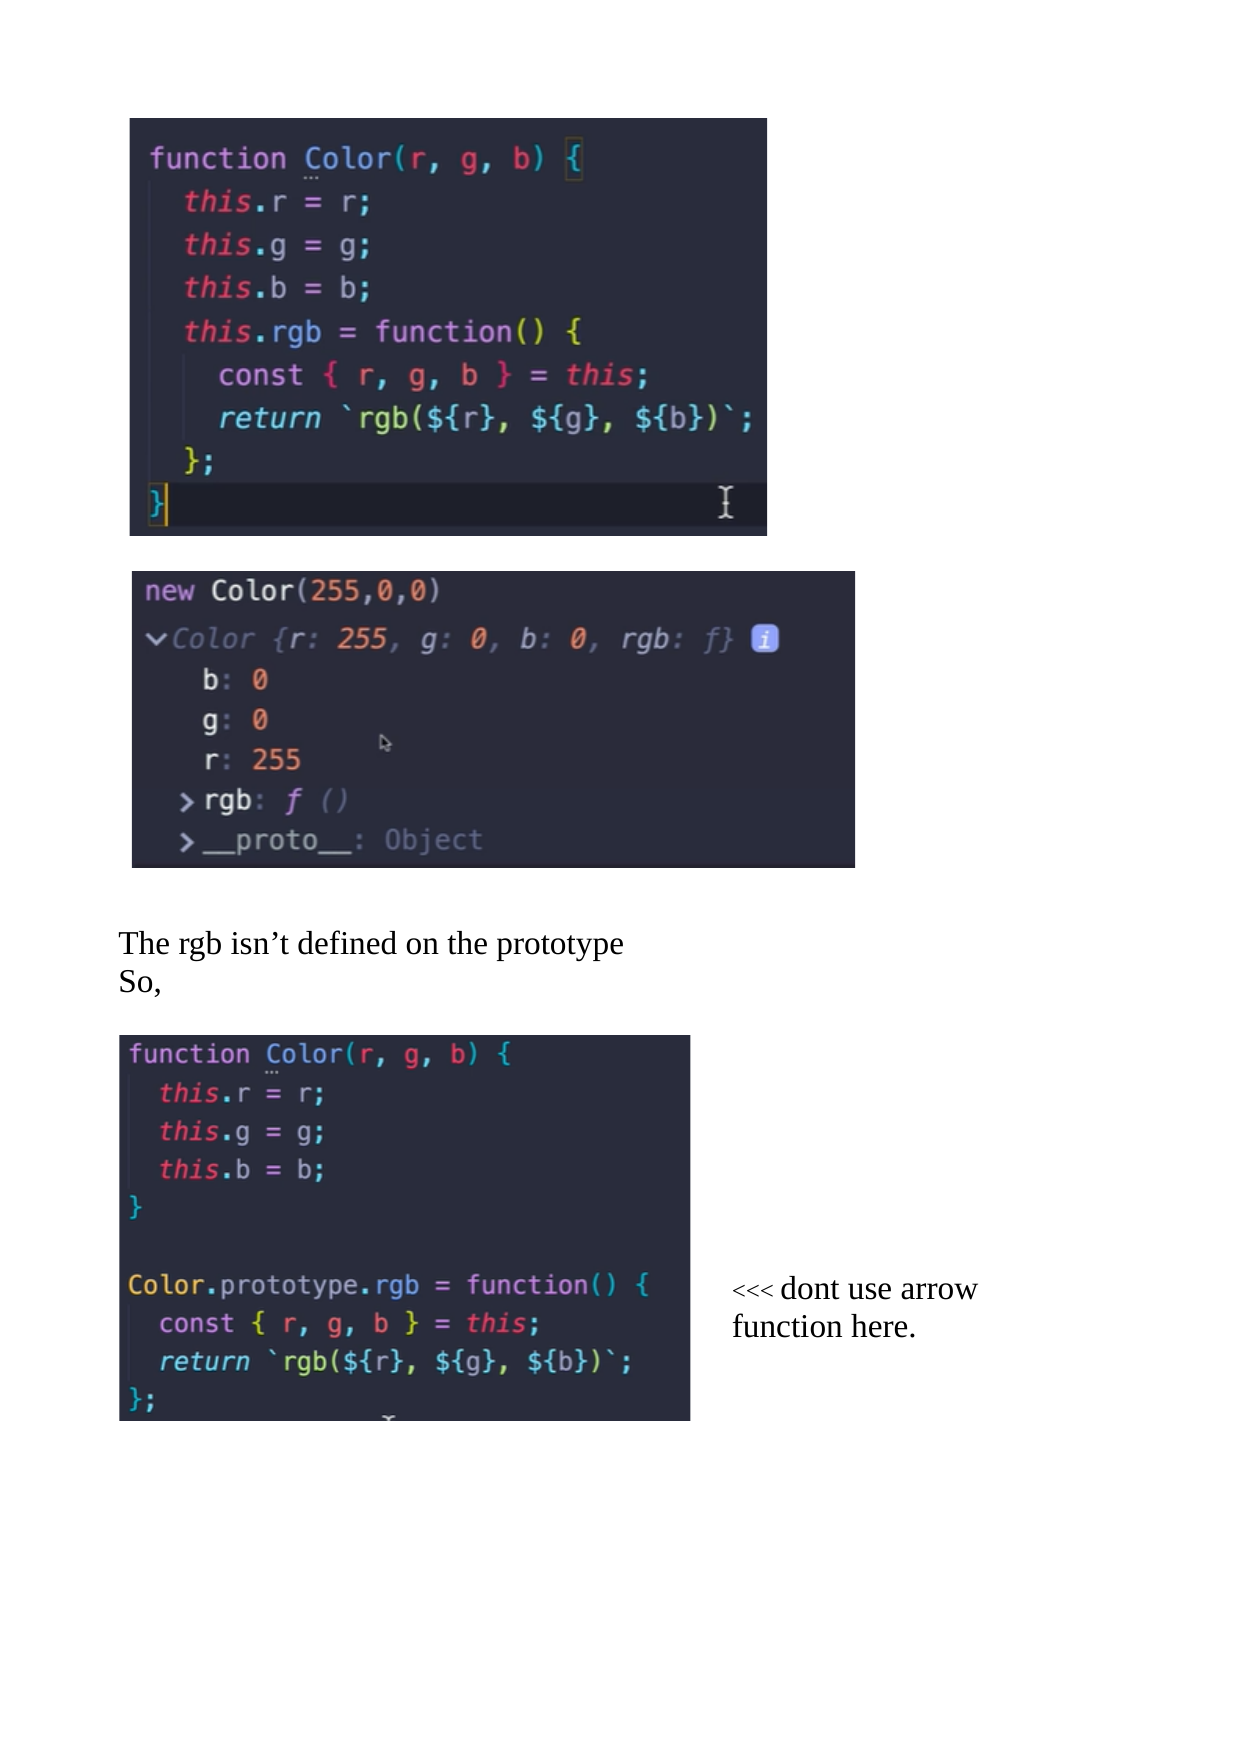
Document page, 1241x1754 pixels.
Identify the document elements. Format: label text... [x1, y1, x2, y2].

picture [119, 1035, 691, 1421]
text The rgb isn’t defined on the prototype [118, 923, 1122, 961]
text So, [118, 961, 1122, 1000]
picture [131, 571, 856, 868]
picture [129, 118, 768, 536]
